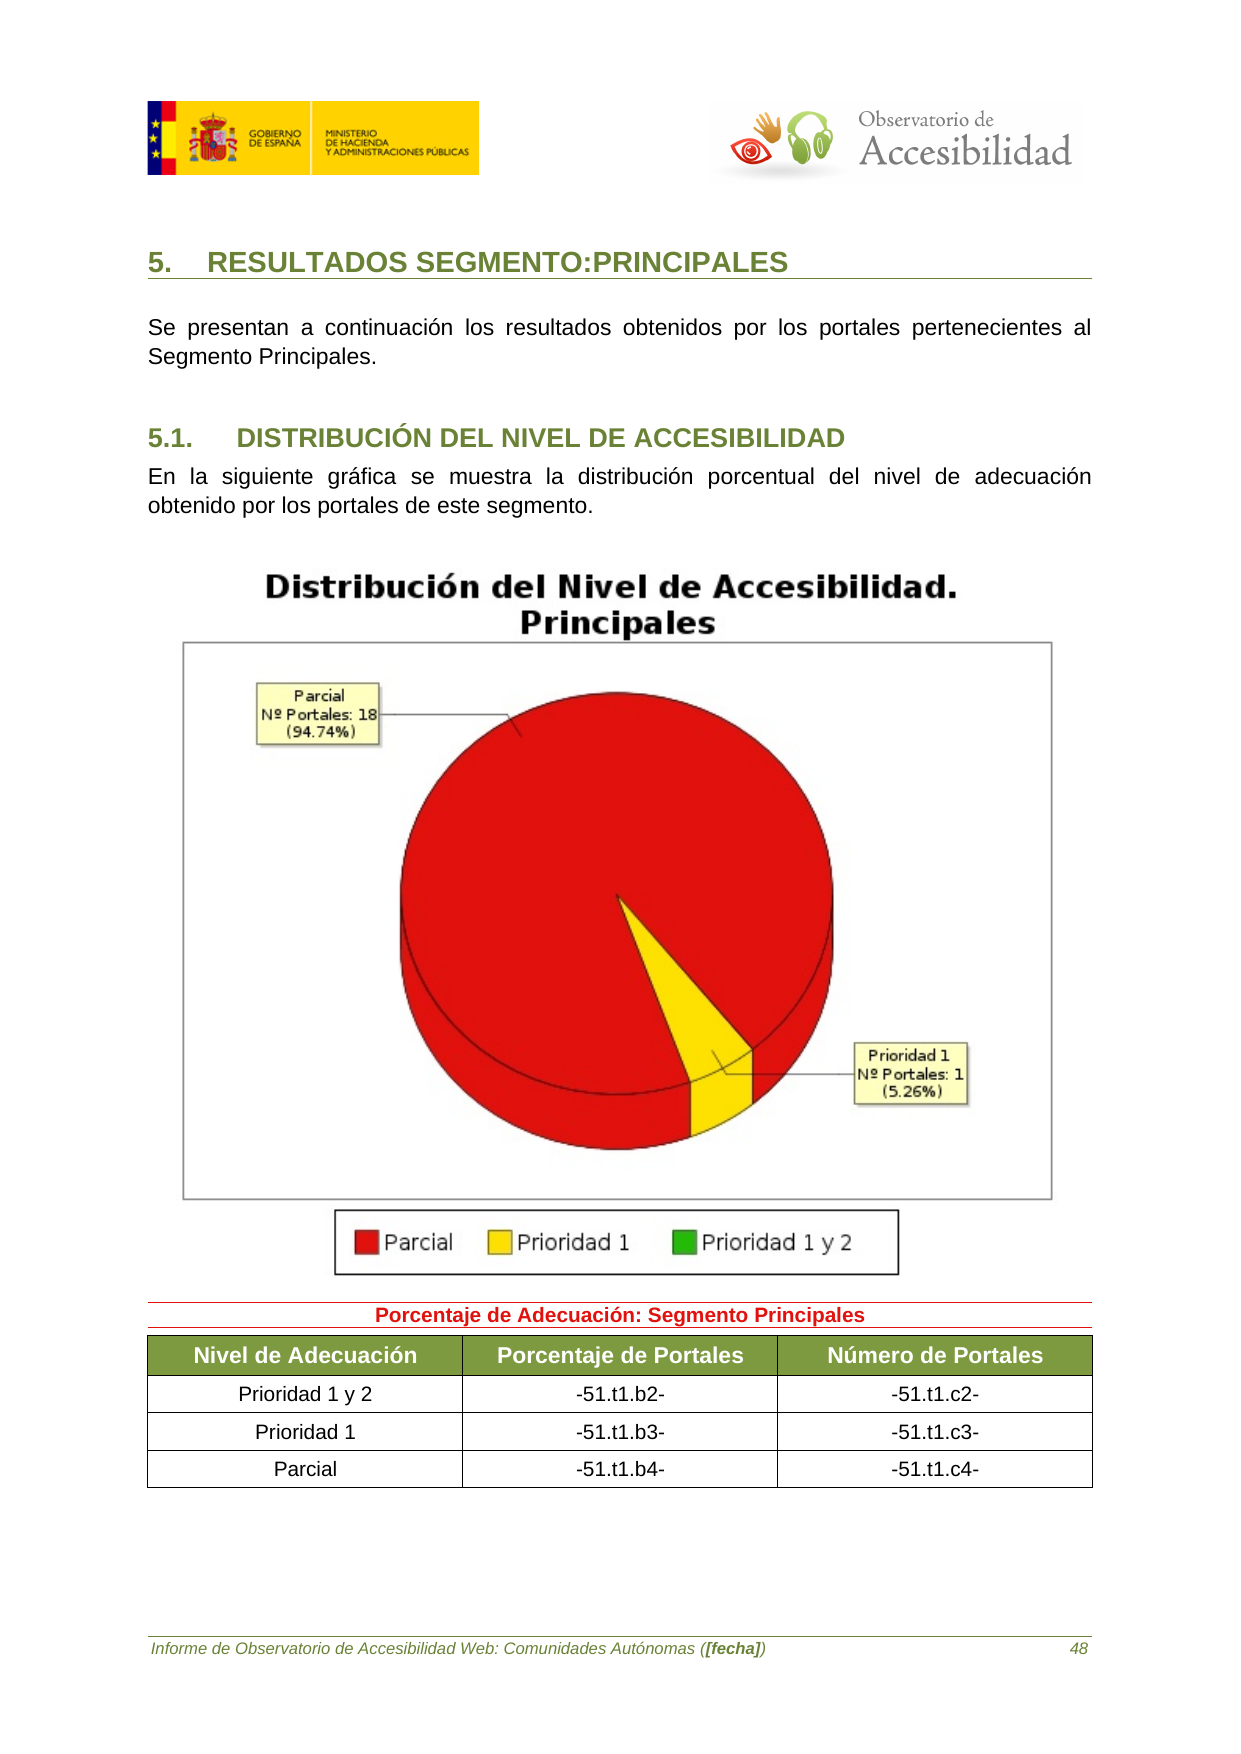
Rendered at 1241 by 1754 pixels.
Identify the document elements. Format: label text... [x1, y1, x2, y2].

text Porcentaje de Adecuación: Segmento Principales [148, 1303, 1092, 1327]
table_cell Prioridad 1 y 2 [148, 1376, 462, 1412]
table_header Número de Portales [778, 1336, 1092, 1375]
table_cell -51.t1.c4- [778, 1451, 1092, 1487]
subtitle Resultados Segmento:Principales [148, 245, 1092, 278]
picture [175, 567, 1059, 1277]
table_cell -51.t1.b2- [463, 1376, 777, 1412]
picture [710, 102, 1086, 185]
table_cell Prioridad 1 [148, 1413, 462, 1450]
text Se presentan a continuación los resultados obtenidos por los portales pertenecientes al Segmento Principales. [148, 314, 1092, 369]
table_header Nivel de Adecuación [148, 1336, 462, 1375]
text En la siguiente gráfica se muestra la distribución porcentual del nivel de adecuación obtenido por los portales de este segmento. [148, 463, 1092, 518]
table_header Porcentaje de Portales [463, 1336, 777, 1375]
subtitle Distribución del nivel de accesibilidad [148, 422, 1092, 453]
table_cell -51.t1.b3- [463, 1413, 777, 1450]
table_cell -51.t1.c2- [778, 1376, 1092, 1412]
table_cell -51.t1.c3- [778, 1413, 1092, 1450]
picture [147, 101, 479, 175]
table_cell Parcial [148, 1451, 462, 1487]
table_cell -51.t1.b4- [463, 1451, 777, 1487]
